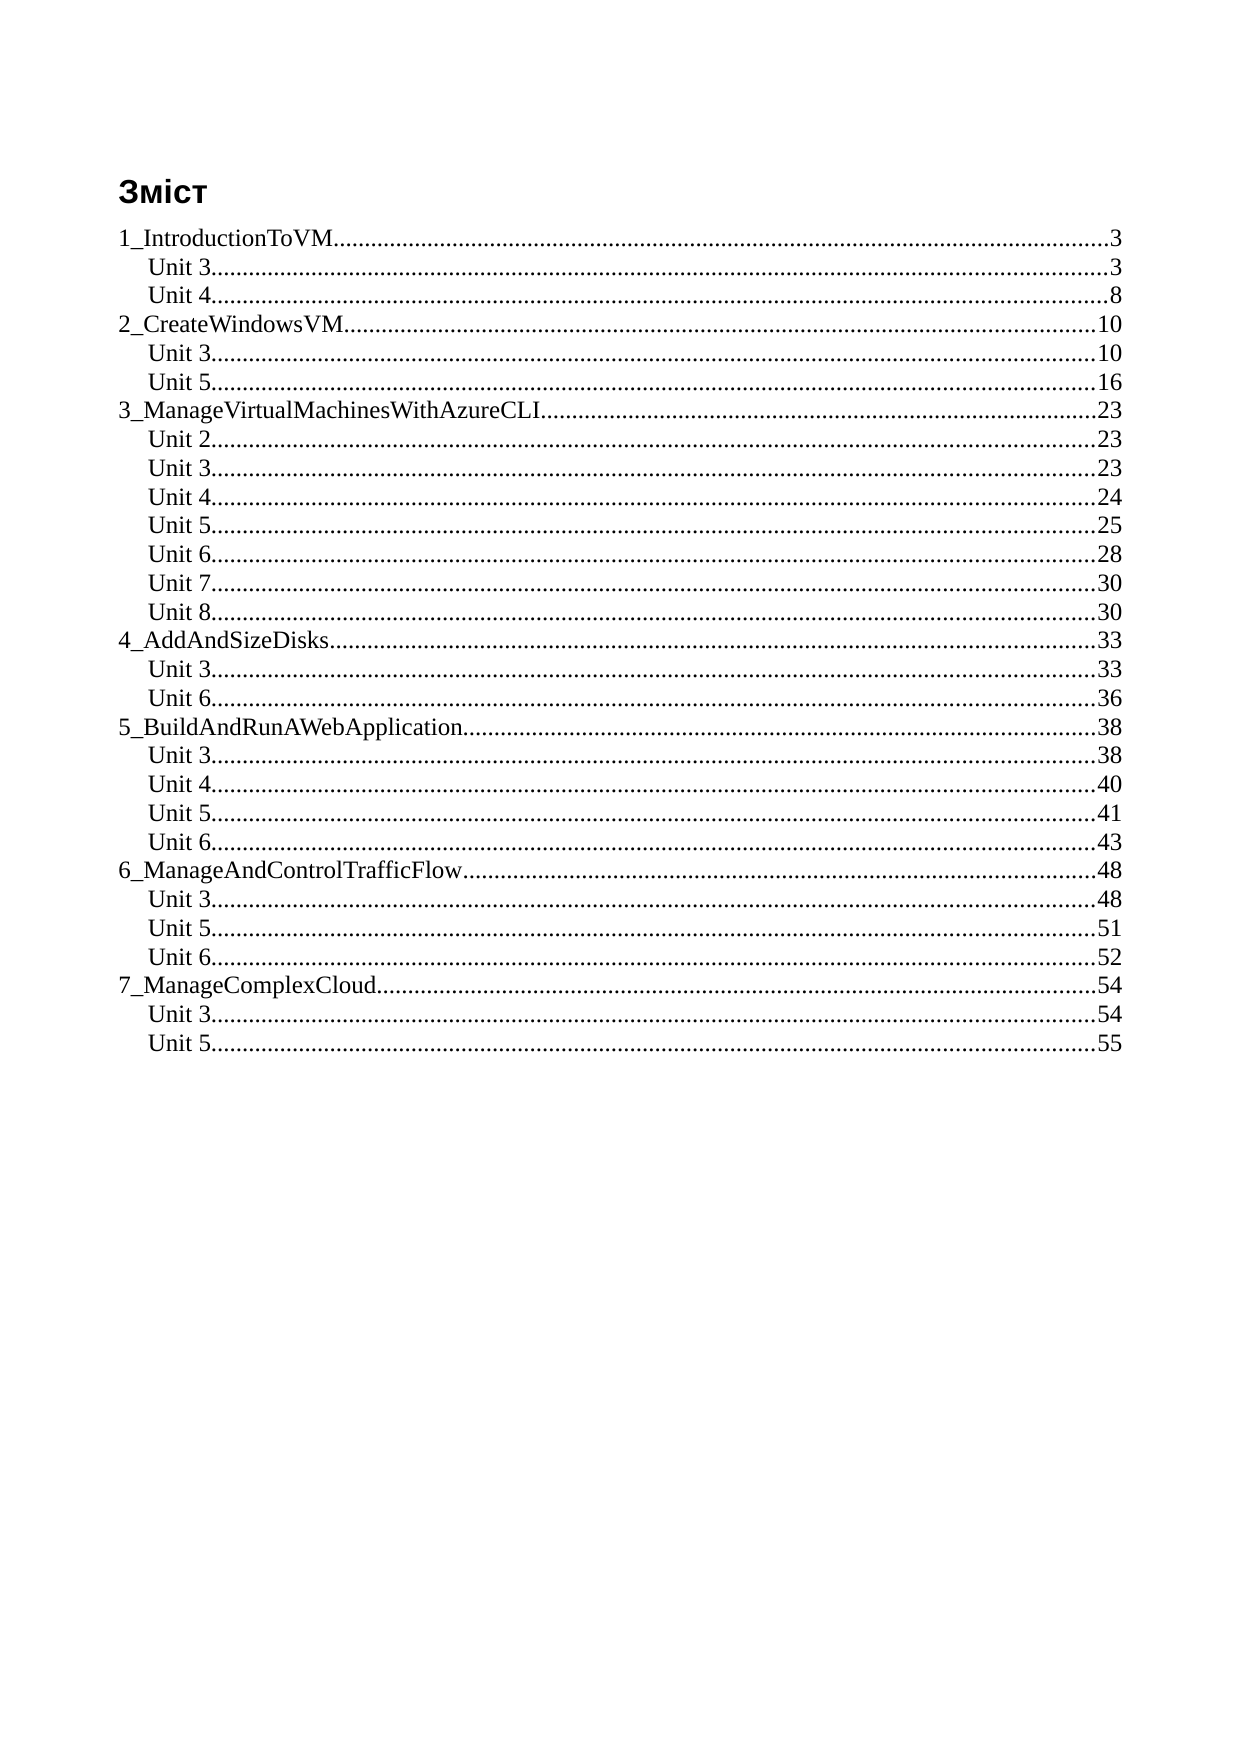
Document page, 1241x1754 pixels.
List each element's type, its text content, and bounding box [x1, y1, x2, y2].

text 6_ManageAndControlTrafficFlow 48 [118, 855, 1122, 884]
text 4_AddAndSizeDisks 33 [118, 625, 1122, 654]
text 3_ManageVirtualMachinesWithAzureCLI 23 [118, 395, 1122, 424]
text Unit 6 28 [148, 539, 1122, 568]
text Unit 3 48 [148, 884, 1122, 913]
text Unit 7 30 [148, 568, 1122, 597]
text 2_CreateWindowsVM 10 [118, 309, 1122, 338]
text Unit 6 36 [148, 683, 1122, 712]
text Unit 3 38 [148, 740, 1122, 769]
text Unit 5 41 [148, 798, 1122, 827]
text Unit 4 24 [148, 482, 1122, 510]
text Unit 3 3 [148, 252, 1122, 280]
text Unit 5 55 [148, 1028, 1122, 1057]
text Unit 8 30 [148, 597, 1122, 625]
text Unit 5 51 [148, 913, 1122, 942]
text Unit 2 23 [148, 424, 1122, 453]
text Unit 4 40 [148, 769, 1122, 798]
subtitle Зміст [118, 172, 1122, 210]
text Unit 5 16 [148, 367, 1122, 395]
text Unit 3 23 [148, 453, 1122, 482]
text 5_BuildAndRunAWebApplication 38 [118, 712, 1122, 740]
text Unit 3 10 [148, 338, 1122, 367]
text Unit 3 33 [148, 654, 1122, 683]
text 1_IntroductionToVM 3 [118, 223, 1122, 252]
text Unit 6 52 [148, 942, 1122, 970]
text Unit 4 8 [148, 280, 1122, 309]
text Unit 6 43 [148, 827, 1122, 855]
text 7_ManageComplexCloud 54 [118, 970, 1122, 999]
text Unit 3 54 [148, 999, 1122, 1028]
text Unit 5 25 [148, 510, 1122, 539]
